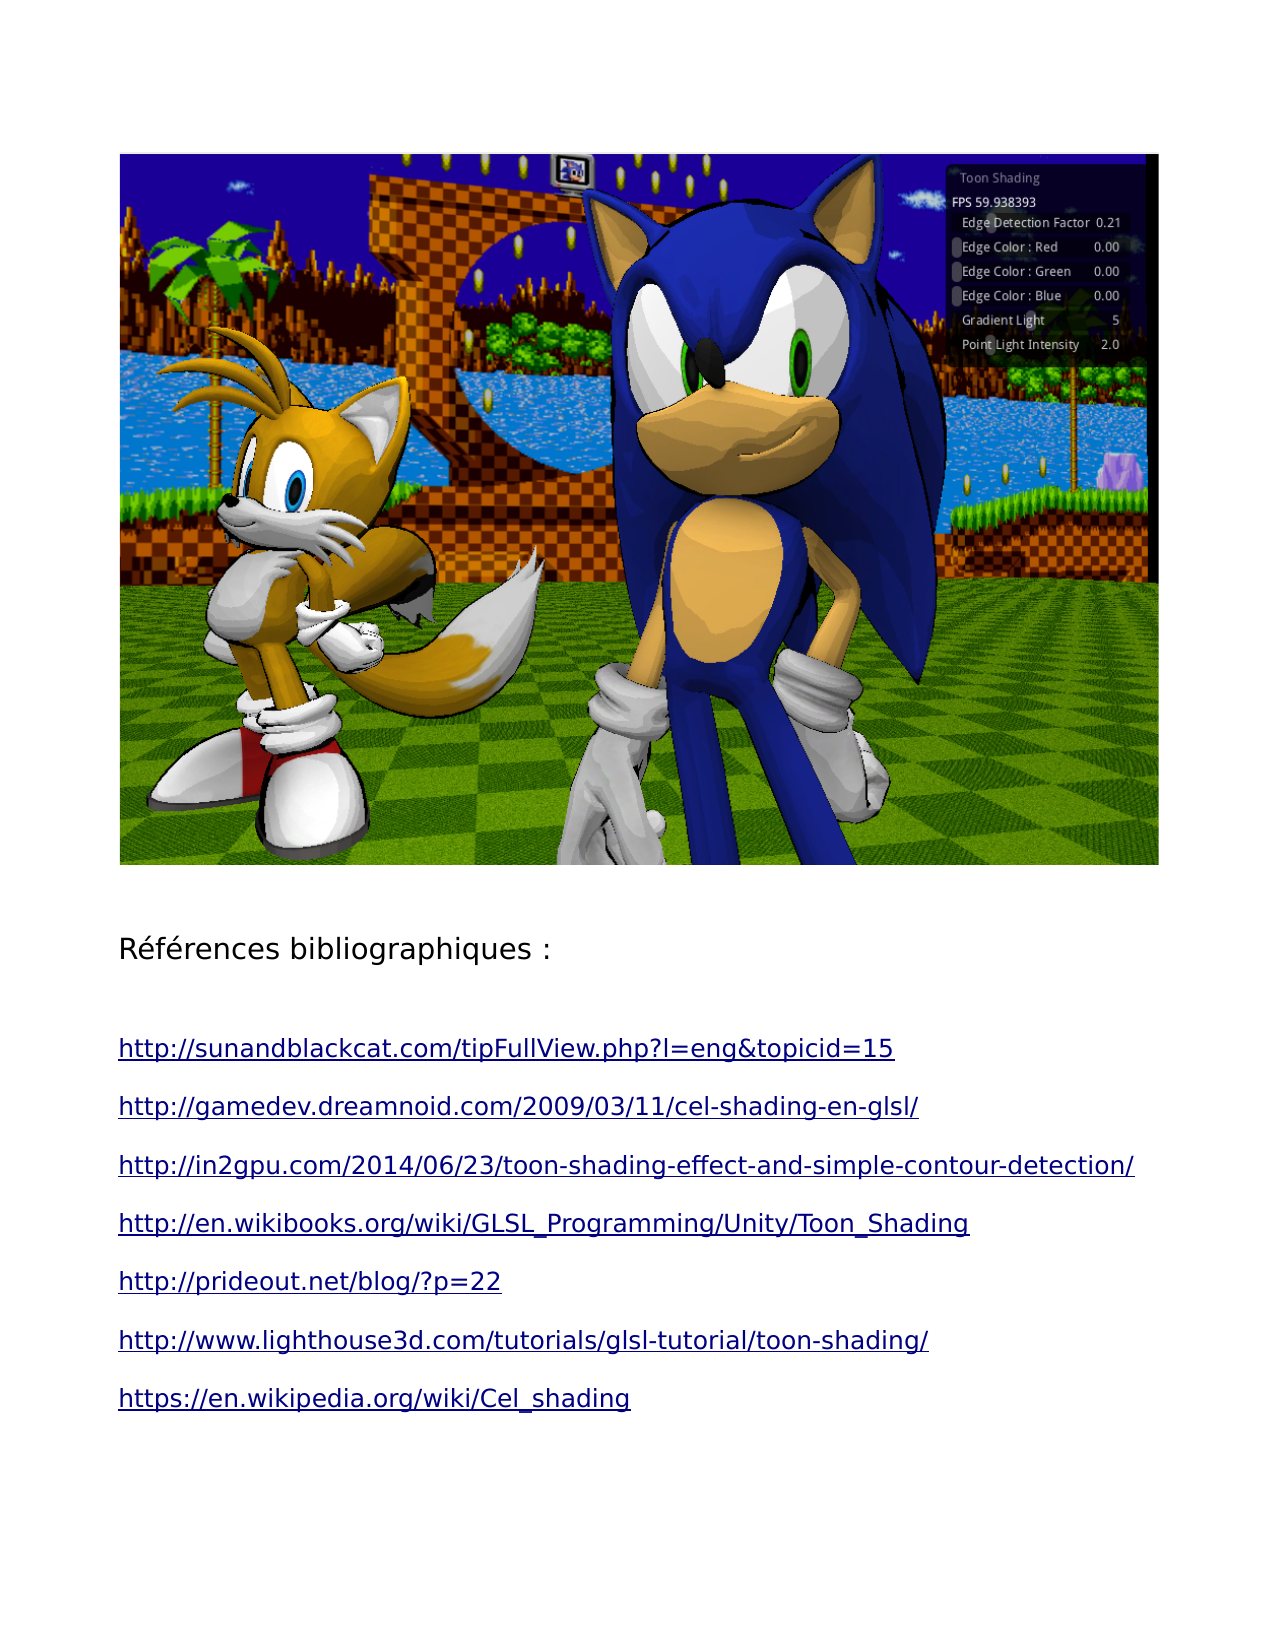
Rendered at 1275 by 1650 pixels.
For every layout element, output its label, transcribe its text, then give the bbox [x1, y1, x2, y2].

text http://sunandblackcat.com/tipFullView.php?l=eng&topicid=15 [118, 1034, 1157, 1063]
text http://www.lighthouse3d.com/tutorials/glsl-tutorial/toon-shading/ [118, 1326, 1157, 1355]
text http://prideout.net/blog/?p=22 [118, 1267, 1157, 1297]
text http://in2gpu.com/2014/06/23/toon-shading-effect-and-simple-contour-detection/ [118, 1151, 1157, 1180]
text http://gamedev.dreamnoid.com/2009/03/11/cel-shading-en-glsl/ [118, 1092, 1157, 1122]
picture [119, 152, 1159, 865]
text http://en.wikibooks.org/wiki/GLSL_Programming/Unity/Toon_Shading [118, 1209, 1157, 1238]
text Références bibliographiques : [118, 932, 1157, 966]
text https://en.wikipedia.org/wiki/Cel_shading [118, 1384, 1157, 1413]
